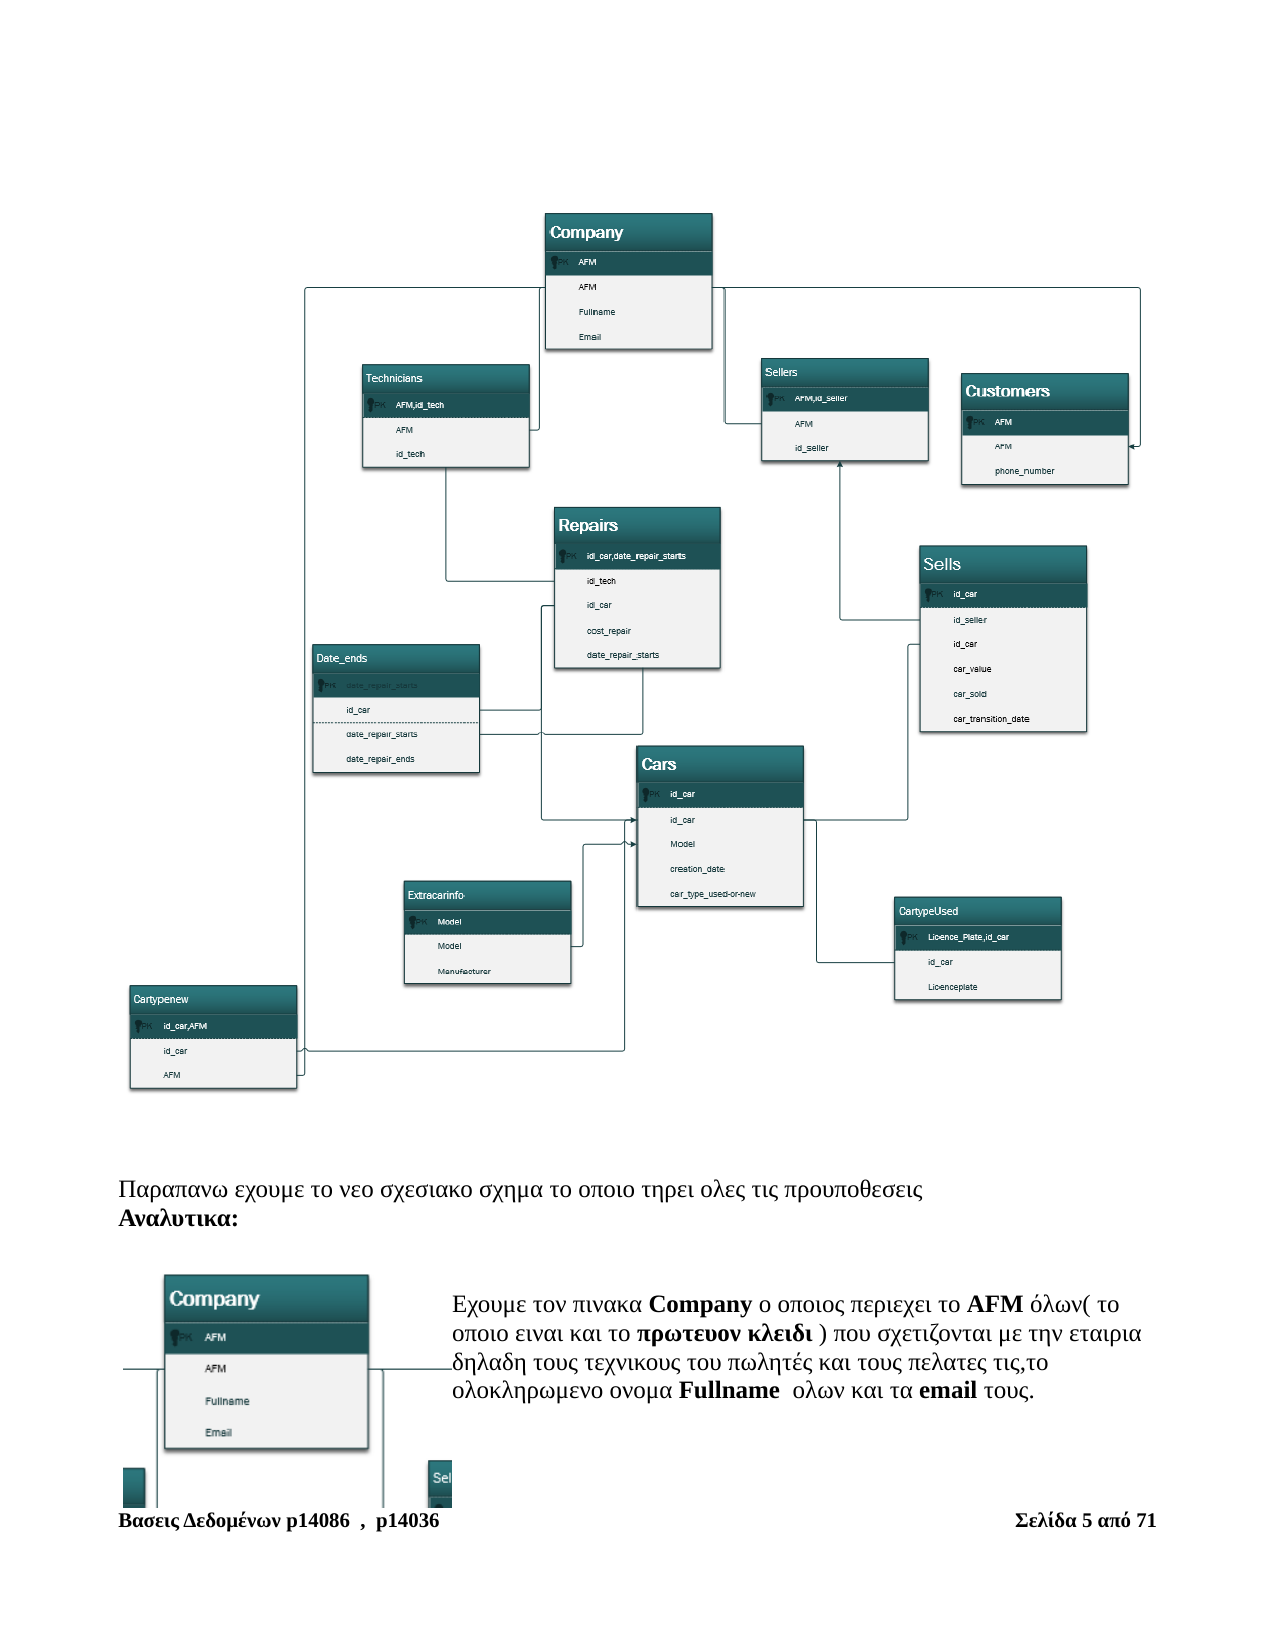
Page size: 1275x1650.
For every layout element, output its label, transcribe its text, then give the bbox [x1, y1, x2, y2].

text Αναλυτικα: [118, 1203, 1157, 1232]
picture [123, 1247, 452, 1508]
text Εχουμε τον πινακα Company ο οποιος περιεχει το AFM όλων( το οποιο ειναι και το πρωτευον κλειδι ) που σχετιζονται με την εταιρια δηλαδη τους τεχνικους του πωλητές και τους πελατες τις,το ολοκληρωμενο ονομα Fullname ολων και τα email τους. [452, 1289, 1157, 1404]
picture [118, 205, 1157, 1117]
text Παραπανω εχουμε το νεο σχεσιακο σχημα το οποιο τηρει ολες τις προυποθεσεις [118, 1174, 1157, 1203]
